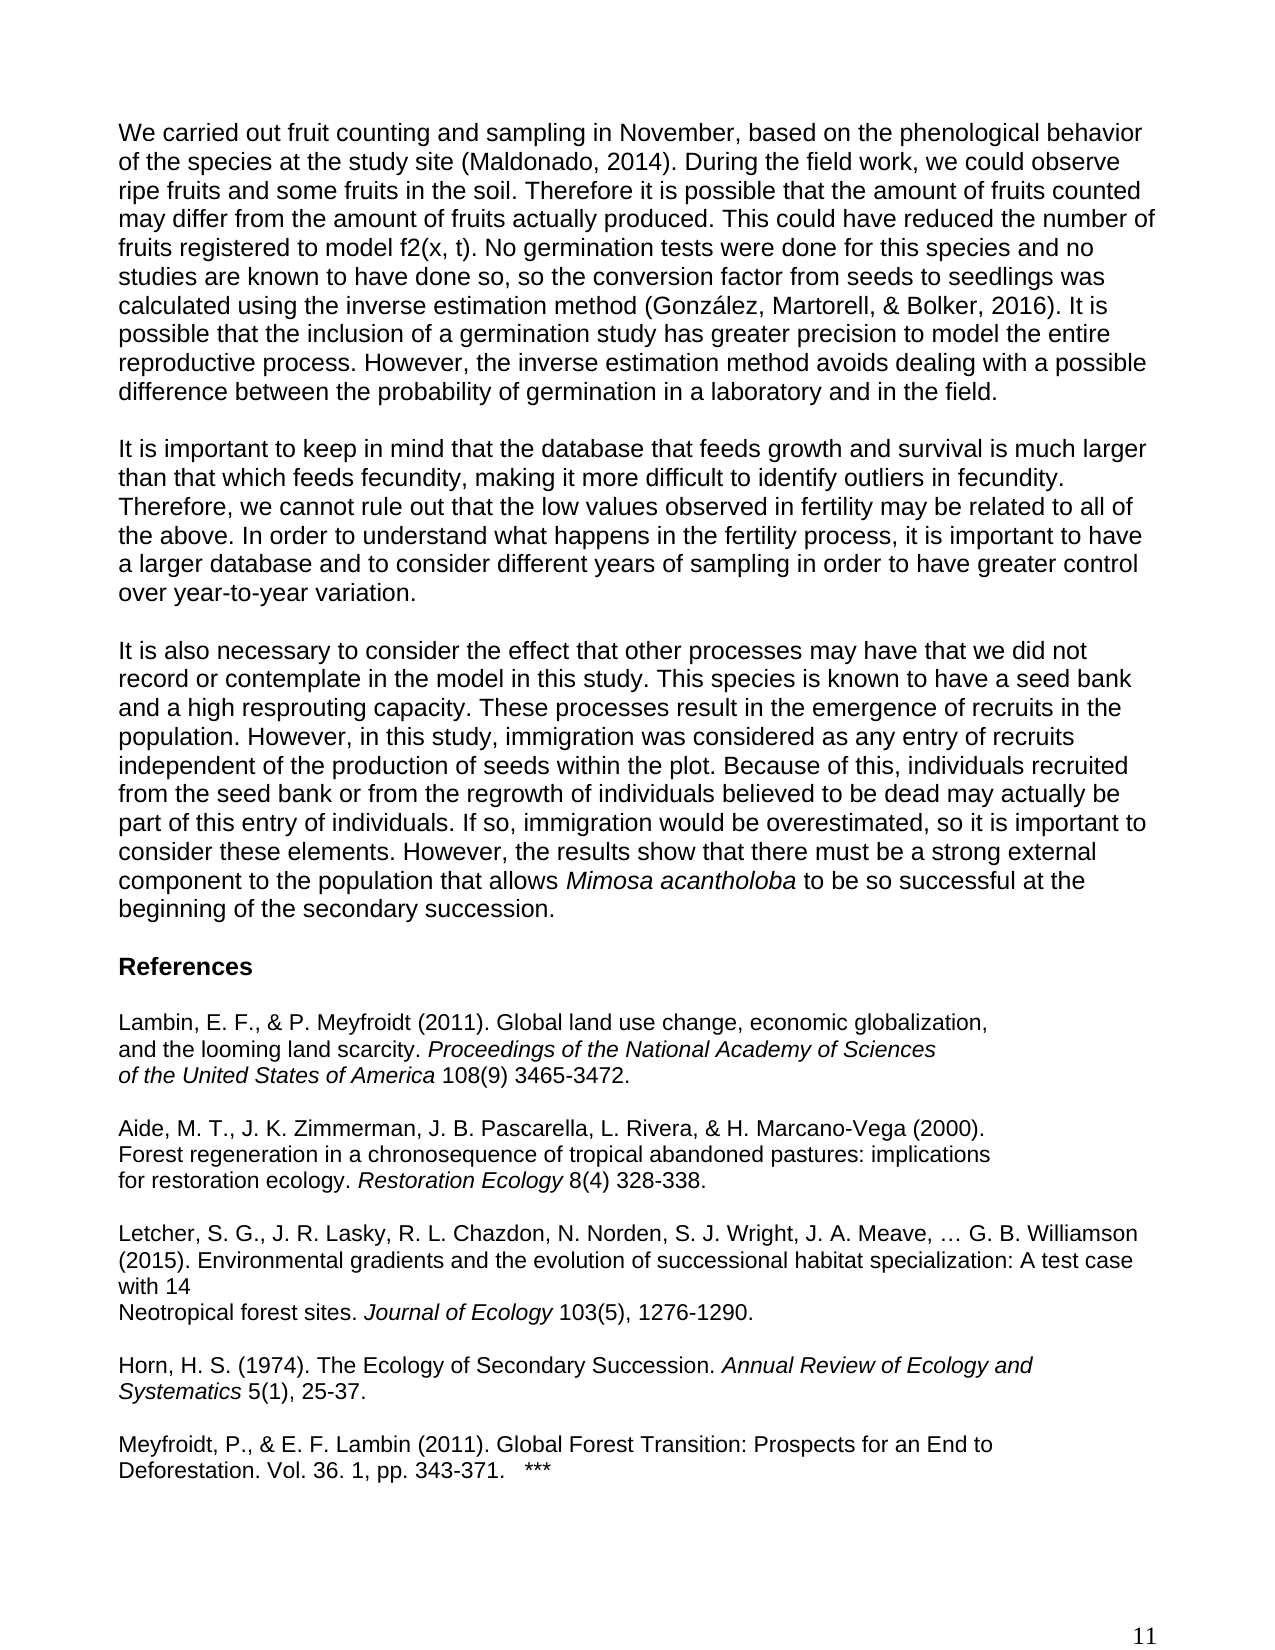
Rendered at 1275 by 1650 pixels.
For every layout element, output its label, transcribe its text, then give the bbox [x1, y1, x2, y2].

text Forest regeneration in a chronosequence of tropical abandoned pastures: implications [118, 1141, 1157, 1167]
text Neotropical forest sites. Journal of Ecology 103(5), 1276-1290. [118, 1299, 1157, 1326]
text It is also necessary to consider the effect that other processes may have that we did not record or contemplate in the model in this study. This species is known to have a seed bank and a high resprouting capacity. These processes result in the emergence of recruits in the population. However, in this study, immigration was considered as any entry of recruits independent of the production of seeds within the plot. Because of this, individuals recruited from the seed bank or from the regrowth of individuals believed to be dead may actually be part of this entry of individuals. If so, immigration would be overestimated, so it is important to consider these elements. However, the results show that there must be a strong external component to the population that allows Mimosa acantholoba to be so successful at the beginning of the secondary succession. [118, 636, 1157, 923]
text We carried out fruit counting and sampling in November, based on the phenological behavior of the species at the study site (Maldonado, 2014). During the field work, we could observe ripe fruits and some fruits in the soil. Therefore it is possible that the amount of fruits counted may differ from the amount of fruits actually produced. This could have reduced the number of fruits registered to model f2(x, t). No germination tests were done for this species and no studies are known to have done so, so the conversion factor from seeds to seedlings was calculated using the inverse estimation method (González, Martorell, & Bolker, 2016). It is possible that the inclusion of a germination study has greater precision to model the entire reproductive process. However, the inverse estimation method avoids dealing with a possible difference between the probability of germination in a laboratory and in the field. [118, 118, 1157, 406]
text It is important to keep in mind that the database that feeds growth and survival is much larger than that which feeds fecundity, making it more difficult to identify outliers in fecundity. Therefore, we cannot rule out that the low values observed in fertility may be related to all of the above. In order to understand what happens in the fertility process, it is important to have a larger database and to consider different years of sampling in order to have greater control over year-to-year variation. [118, 434, 1157, 607]
text References [118, 952, 1157, 981]
text of the United States of America 108(9) 3465-3472. [118, 1062, 1157, 1088]
text Aide, M. T., J. K. Zimmerman, J. B. Pascarella, L. Rivera, & H. Marcano-Vega (2000). [118, 1115, 1157, 1141]
text Letcher, S. G., J. R. Lasky, R. L. Chazdon, N. Norden, S. J. Wright, J. A. Meave, … G. B. Williamson (2015). Environmental gradients and the evolution of successional habitat specialization: A test case with 14 [118, 1220, 1157, 1299]
text Horn, H. S. (1974). The Ecology of Secondary Succession. Annual Review of Ecology and Systematics 5(1), 25-37. [118, 1352, 1157, 1405]
text Meyfroidt, P., & E. F. Lambin (2011). Global Forest Transition: Prospects for an End to [118, 1431, 1157, 1457]
text and the looming land scarcity. Proceedings of the National Academy of Sciences [118, 1036, 1157, 1062]
text for restoration ecology. Restoration Ecology 8(4) 328-338. [118, 1167, 1157, 1194]
text Lambin, E. F., & P. Meyfroidt (2011). Global land use change, economic globalization, [118, 1009, 1157, 1036]
text Deforestation. Vol. 36. 1, pp. 343-371. *** [118, 1457, 1157, 1484]
